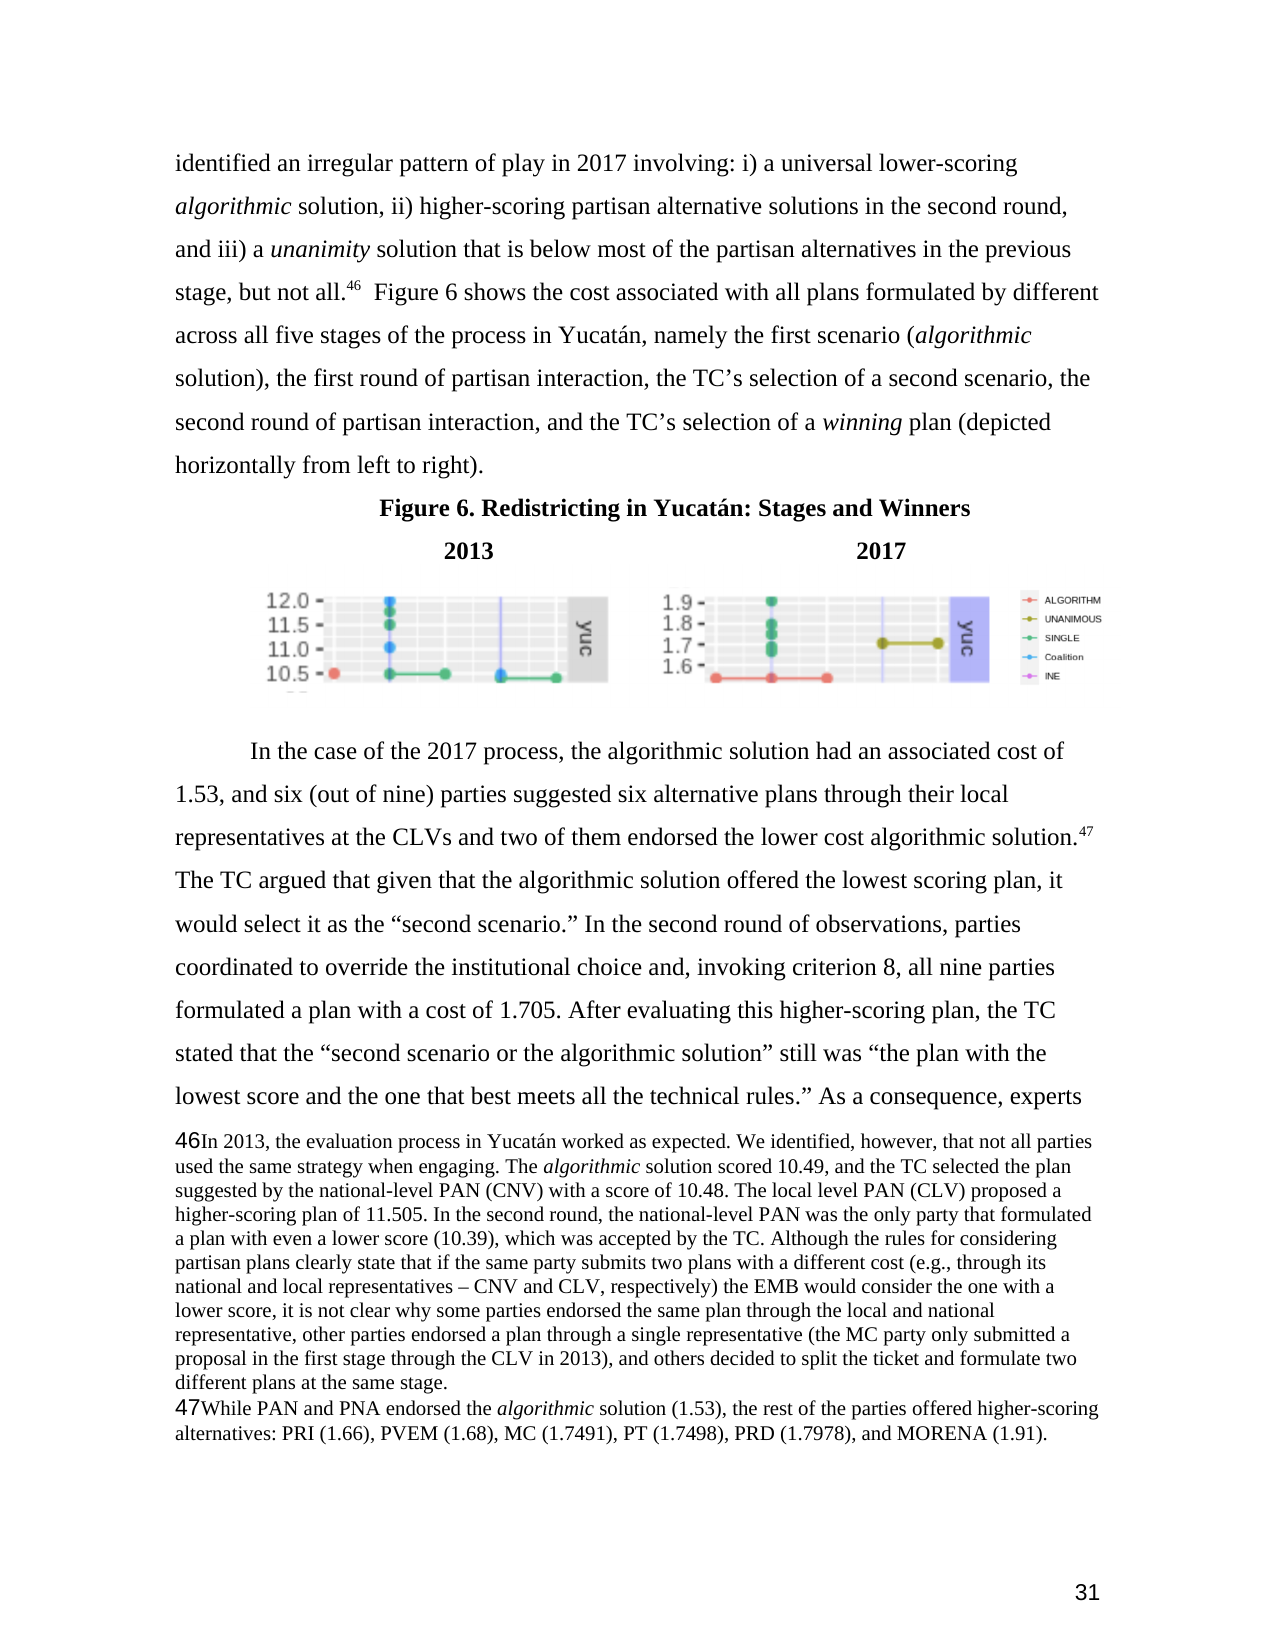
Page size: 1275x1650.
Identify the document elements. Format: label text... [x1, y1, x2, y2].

text Figure 6. Redistricting in Yucatán: Stages and Winners [175, 493, 1100, 522]
text While PAN and PNA endorsed the algorithmic solution (1.53), the rest of the parties offered higher-scoring alternatives: PRI (1.66), PVEM (1.68), MC (1.7491), PT (1.7498), PRD (1.7978), and MORENA (1.91). [175, 1394, 1100, 1445]
text In 2013, the evaluation process in Yucatán worked as expected. We identified, however, that not all parties used the same strategy when engaging. The algorithmic solution scored 10.49, and the TC selected the plan suggested by the national-level PAN (CNV) with a score of 10.48. The local level PAN (CLV) proposed a higher-scoring plan of 11.505. In the second round, the national-level PAN was the only party that formulated a plan with even a lower score (10.39), which was accepted by the TC. Although the rules for considering partisan plans clearly state that if the same party submits two plans with a different cost (e.g., through its national and local representatives – CNV and CLV, respectively) the EMB would consider the one with a lower score, it is not clear why some parties endorsed the same plan through the local and national representative, other parties endorsed a plan through a single representative (the MC party only submitted a proposal in the first stage through the CLV in 2013), and others decided to split the ticket and formulate two different plans at the same stage. [175, 1127, 1100, 1394]
text In the case of the 2017 process, the algorithmic solution had an associated cost of 1.53, and six (out of nine) parties suggested six alternative plans through their local representatives at the CLVs and two of them endorsed the lower cost algorithmic solution. The TC argued that given that the algorithmic solution offered the lowest scoring plan, it would select it as the “second scenario.” In the second round of observations, parties coordinated to override the institutional choice and, invoking criterion 8, all nine parties formulated a plan with a cost of 1.705. After evaluating this higher-scoring plan, the TC stated that the “second scenario or the algorithmic solution” still was “the plan with the lowest score and the one that best meets all the technical rules.” As a consequence, experts [175, 736, 1100, 1110]
text identified an irregular pattern of play in 2017 involving: i) a universal lower-scoring algorithmic solution, ii) higher-scoring partisan alternative solutions in the second round, and iii) a unanimity solution that is below most of the partisan alternatives in the previous stage, but not all. Figure 6 shows the cost associated with all plans formulated by different across all five stages of the process in Yucatán, namely the first scenario (algorithmic solution), the first round of partisan interaction, the TC’s selection of a second scenario, the second round of partisan interaction, and the TC’s selection of a winning plan (depicted horizontally from left to right). [175, 148, 1100, 478]
picture [250, 564, 1122, 708]
text 2013 2017 [175, 536, 1100, 565]
